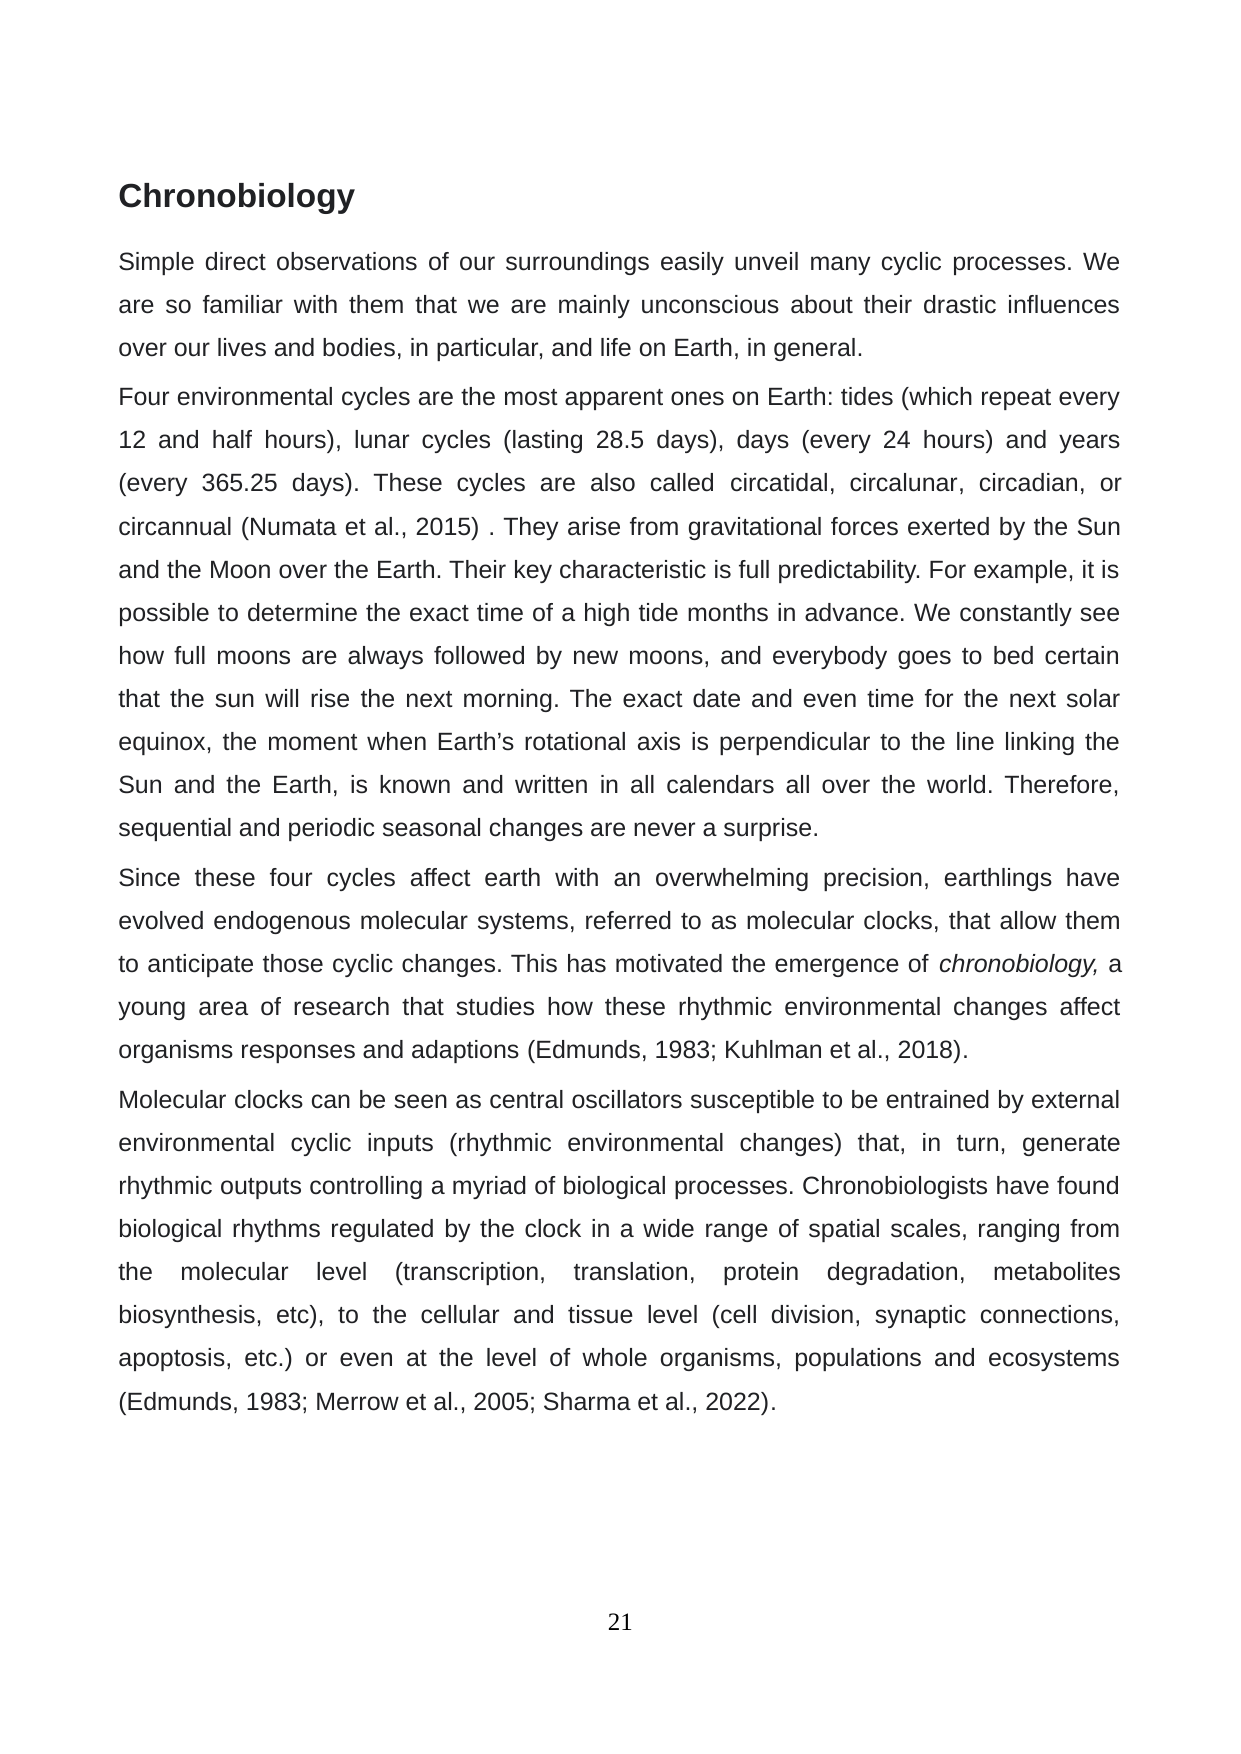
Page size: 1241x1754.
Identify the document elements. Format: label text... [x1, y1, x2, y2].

subtitle Chronobiology [118, 176, 1122, 215]
text Molecular clocks can be seen as central oscillators susceptible to be entrained by external environmental cyclic inputs (rhythmic environmental changes) that, in turn, generate rhythmic outputs controlling a myriad of biological processes. Chronobiologists have found biological rhythms regulated by the clock in a wide range of spatial scales, ranging from the molecular level (transcription, translation, protein degradation, metabolites biosynthesis, etc), to the cellular and tissue level (cell division, synaptic connections, apoptosis, etc.) or even at the level of whole organisms, populations and ecosystems (Edmunds, 1983; Merrow et al., 2005; Sharma et al., 2022)⁠. [118, 1084, 1122, 1415]
text Simple direct observations of our surroundings easily unveil many cyclic processes. We are so familiar with them that we are mainly unconscious about their drastic influences over our lives and bodies, in particular, and life on Earth, in general. [118, 246, 1122, 361]
text Four environmental cycles are the most apparent ones on Earth: tides (which repeat every 12 and half hours), lunar cycles (lasting 28.5 days), days (every 24 hours) and years (every 365.25 days). These cycles are also called circatidal, circalunar, circadian, or circannual (Numata et al., 2015)⁠ . They arise from gravitational forces exerted by the Sun and the Moon over the Earth. Their key characteristic is full predictability. For example, it is possible to determine the exact time of a high tide months in advance. We constantly see how full moons are always followed by new moons, and everybody goes to bed certain that the sun will rise the next morning. The exact date and even time for the next solar equinox, the moment when Earth’s rotational axis is perpendicular to the line linking the Sun and the Earth, is known and written in all calendars all over the world. Therefore, sequential and periodic seasonal changes are never a surprise. [118, 382, 1122, 842]
text Since these four cycles affect earth with an overwhelming precision, earthlings have evolved endogenous molecular systems, referred to as molecular clocks, that allow them to anticipate those cyclic changes. This has motivated the emergence of chronobiology, a young area of research that studies how these rhythmic environmental changes affect organisms responses and adaptions (Edmunds, 1983; Kuhlman et al., 2018)⁠. [118, 863, 1122, 1064]
